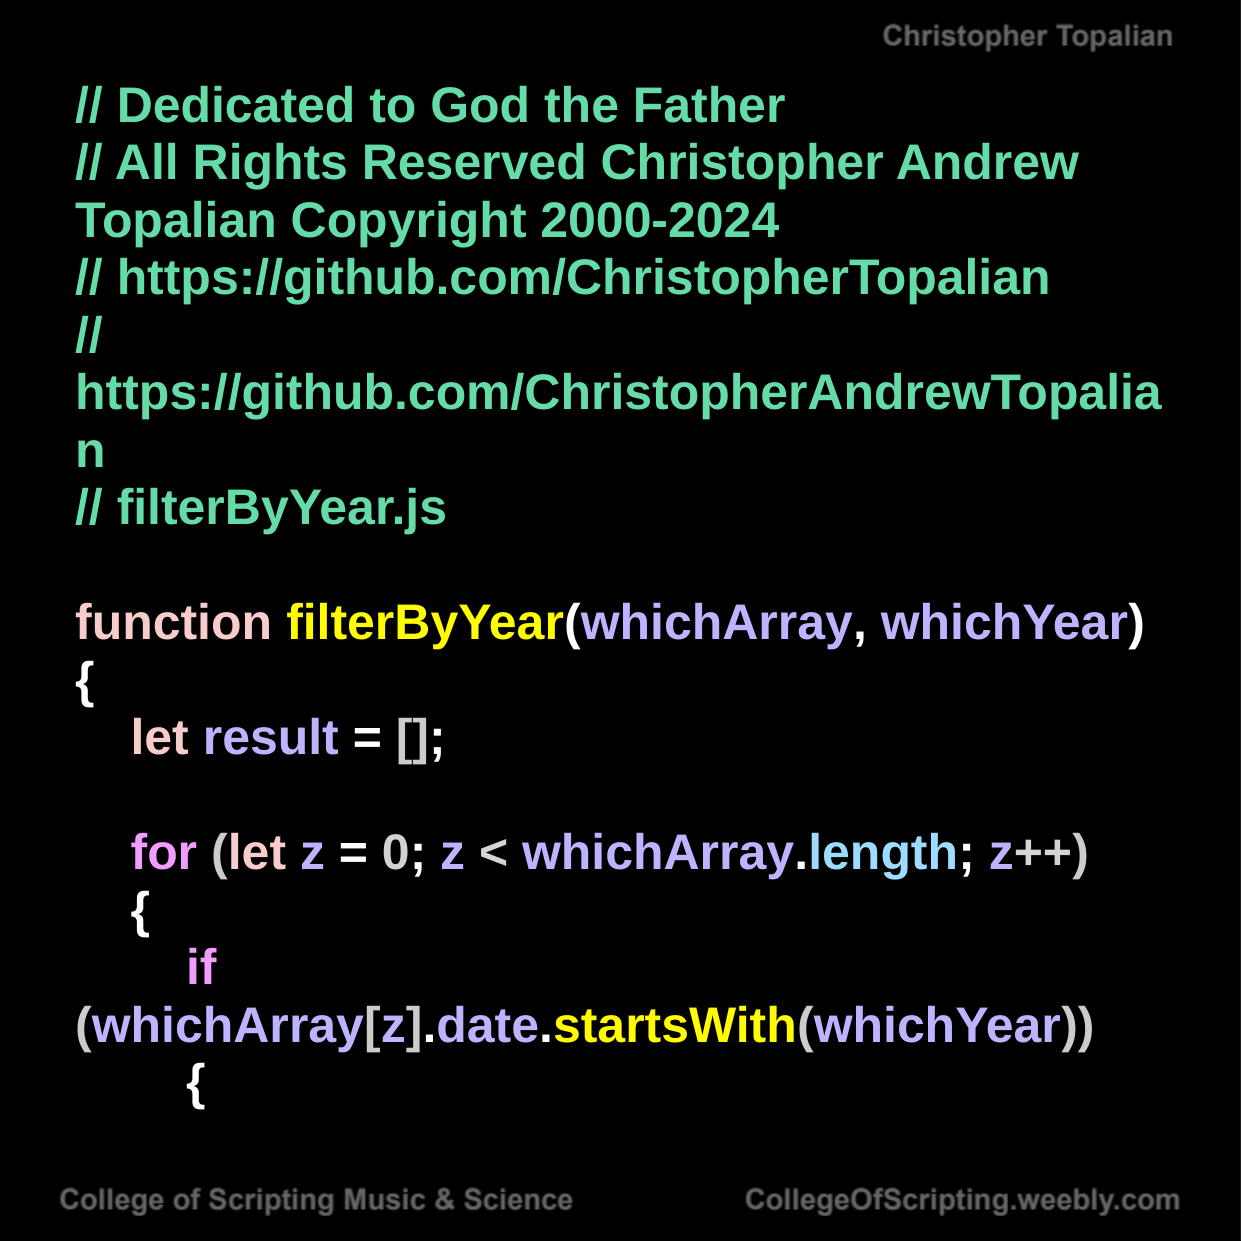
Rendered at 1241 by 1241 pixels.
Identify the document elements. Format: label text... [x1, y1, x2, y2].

text { [75, 880, 1166, 937]
text if (whichArray[z].date.startsWith(whichYear)) [75, 937, 1166, 1052]
text // Dedicated to God the Father [75, 75, 1166, 132]
text // https://github.com/ChristopherAndrewTopalian [75, 305, 1166, 477]
text // filterByYear.js [75, 477, 1166, 535]
text // https://github.com/ChristopherTopalian [75, 247, 1166, 305]
text function filterByYear(whichArray, whichYear) [75, 592, 1166, 650]
text // All Rights Reserved Christopher Andrew Topalian Copyright 2000-2024 [75, 132, 1166, 247]
text for (let z = 0; z < whichArray.length; z++) [75, 822, 1166, 880]
text { [75, 1052, 1166, 1110]
text { [75, 650, 1166, 707]
text let result = []; [75, 707, 1166, 765]
